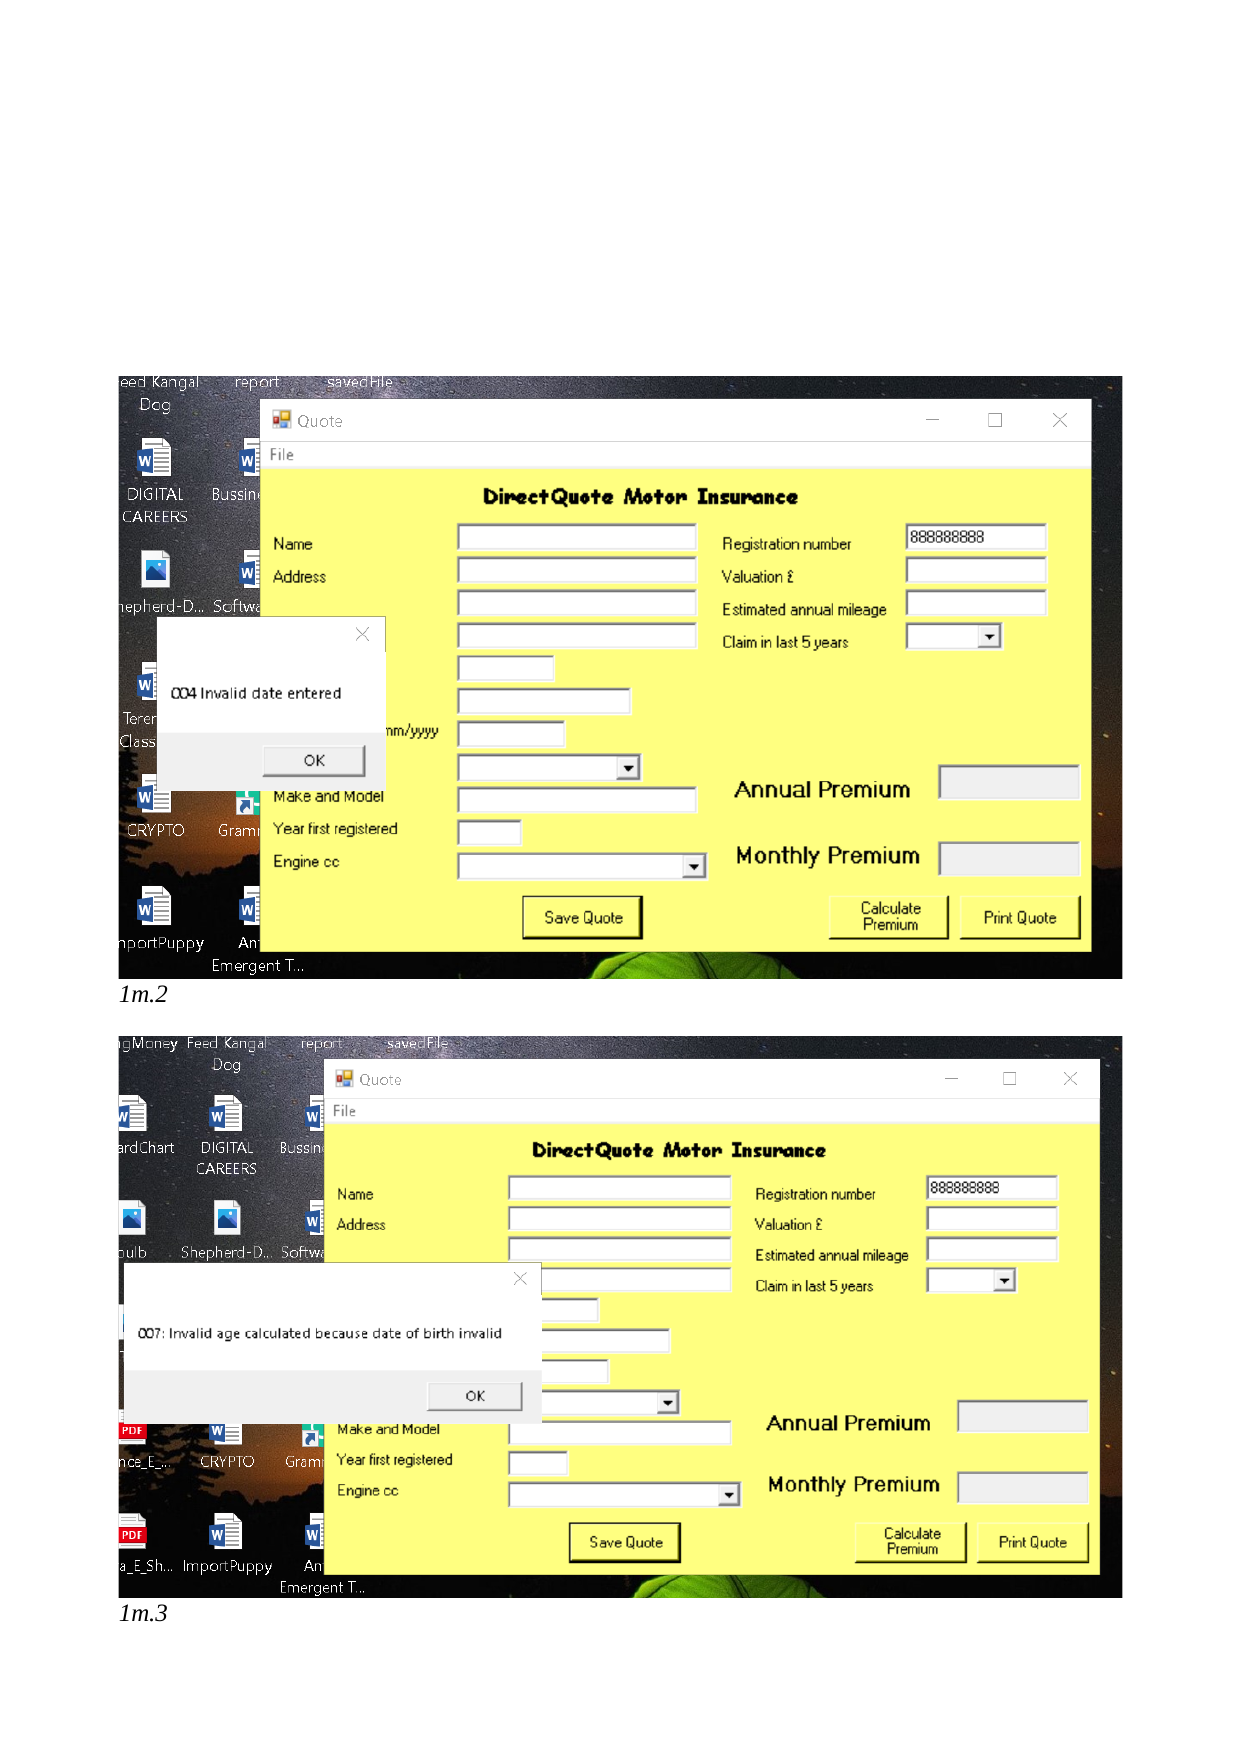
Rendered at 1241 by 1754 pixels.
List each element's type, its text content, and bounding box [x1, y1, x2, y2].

text 1m.2 [118, 979, 1122, 1008]
picture [118, 376, 1123, 979]
picture [118, 1036, 1123, 1598]
text 1m.3 [118, 1598, 1122, 1627]
